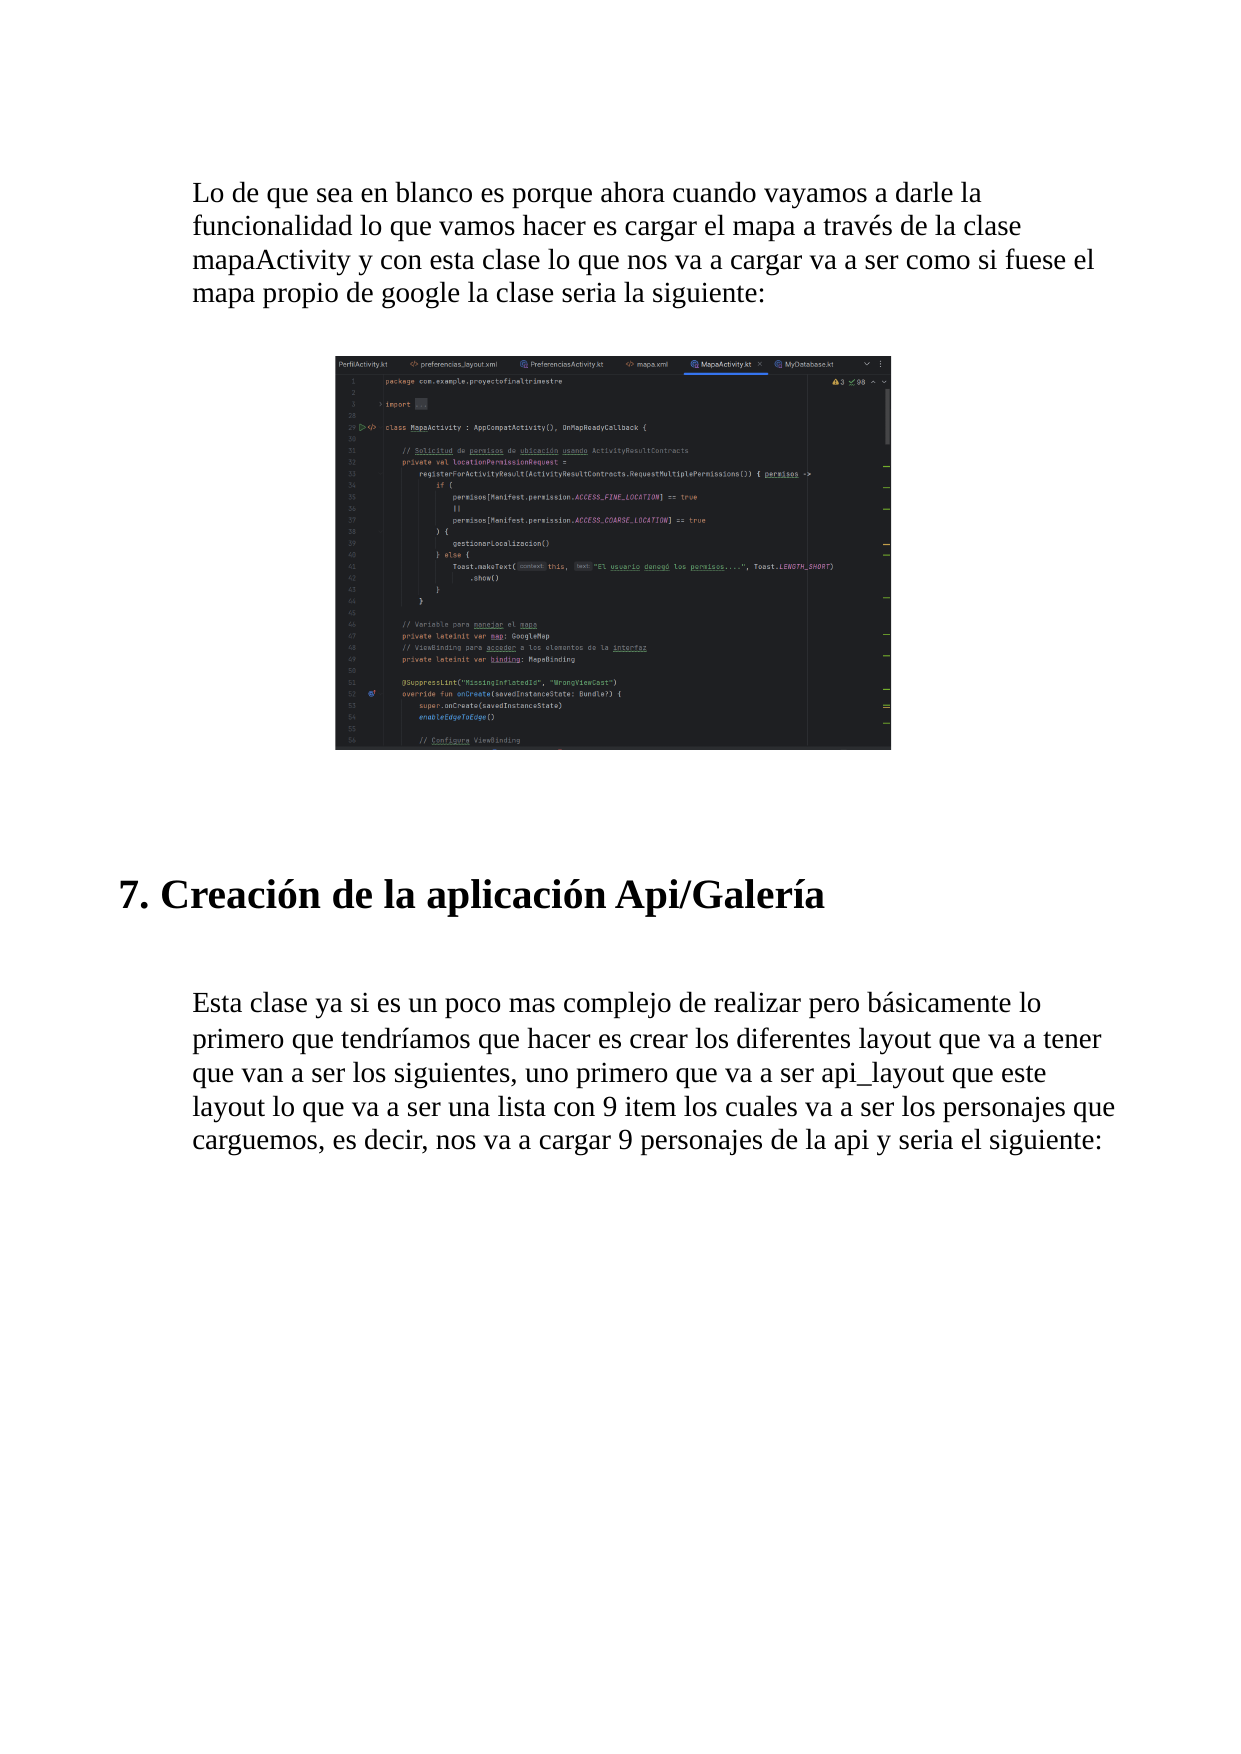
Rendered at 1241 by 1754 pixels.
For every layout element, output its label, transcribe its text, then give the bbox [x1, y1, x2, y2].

text Esta clase ya si es un poco mas complejo de realizar pero básicamente lo primero que tendríamos que hacer es crear los diferentes layout que va a tener que van a ser los siguientes, uno primero que va a ser api_layout que este layout lo que va a ser una lista con 9 item los cuales va a ser los personajes que carguemos, es decir, nos va a cargar 9 personajes de la api y seria el siguiente: [118, 974, 1122, 1156]
text Lo de que sea en blanco es porque ahora cuando vayamos a darle la funcionalidad lo que vamos hacer es cargar el mapa a través de la clase mapaActivity y con esta clase lo que nos va a cargar va a ser como si fuese el mapa propio de google la clase seria la siguiente: [118, 175, 1122, 309]
text 7. Creación de la aplicación Api/Galería [118, 869, 1122, 917]
picture [335, 356, 892, 750]
